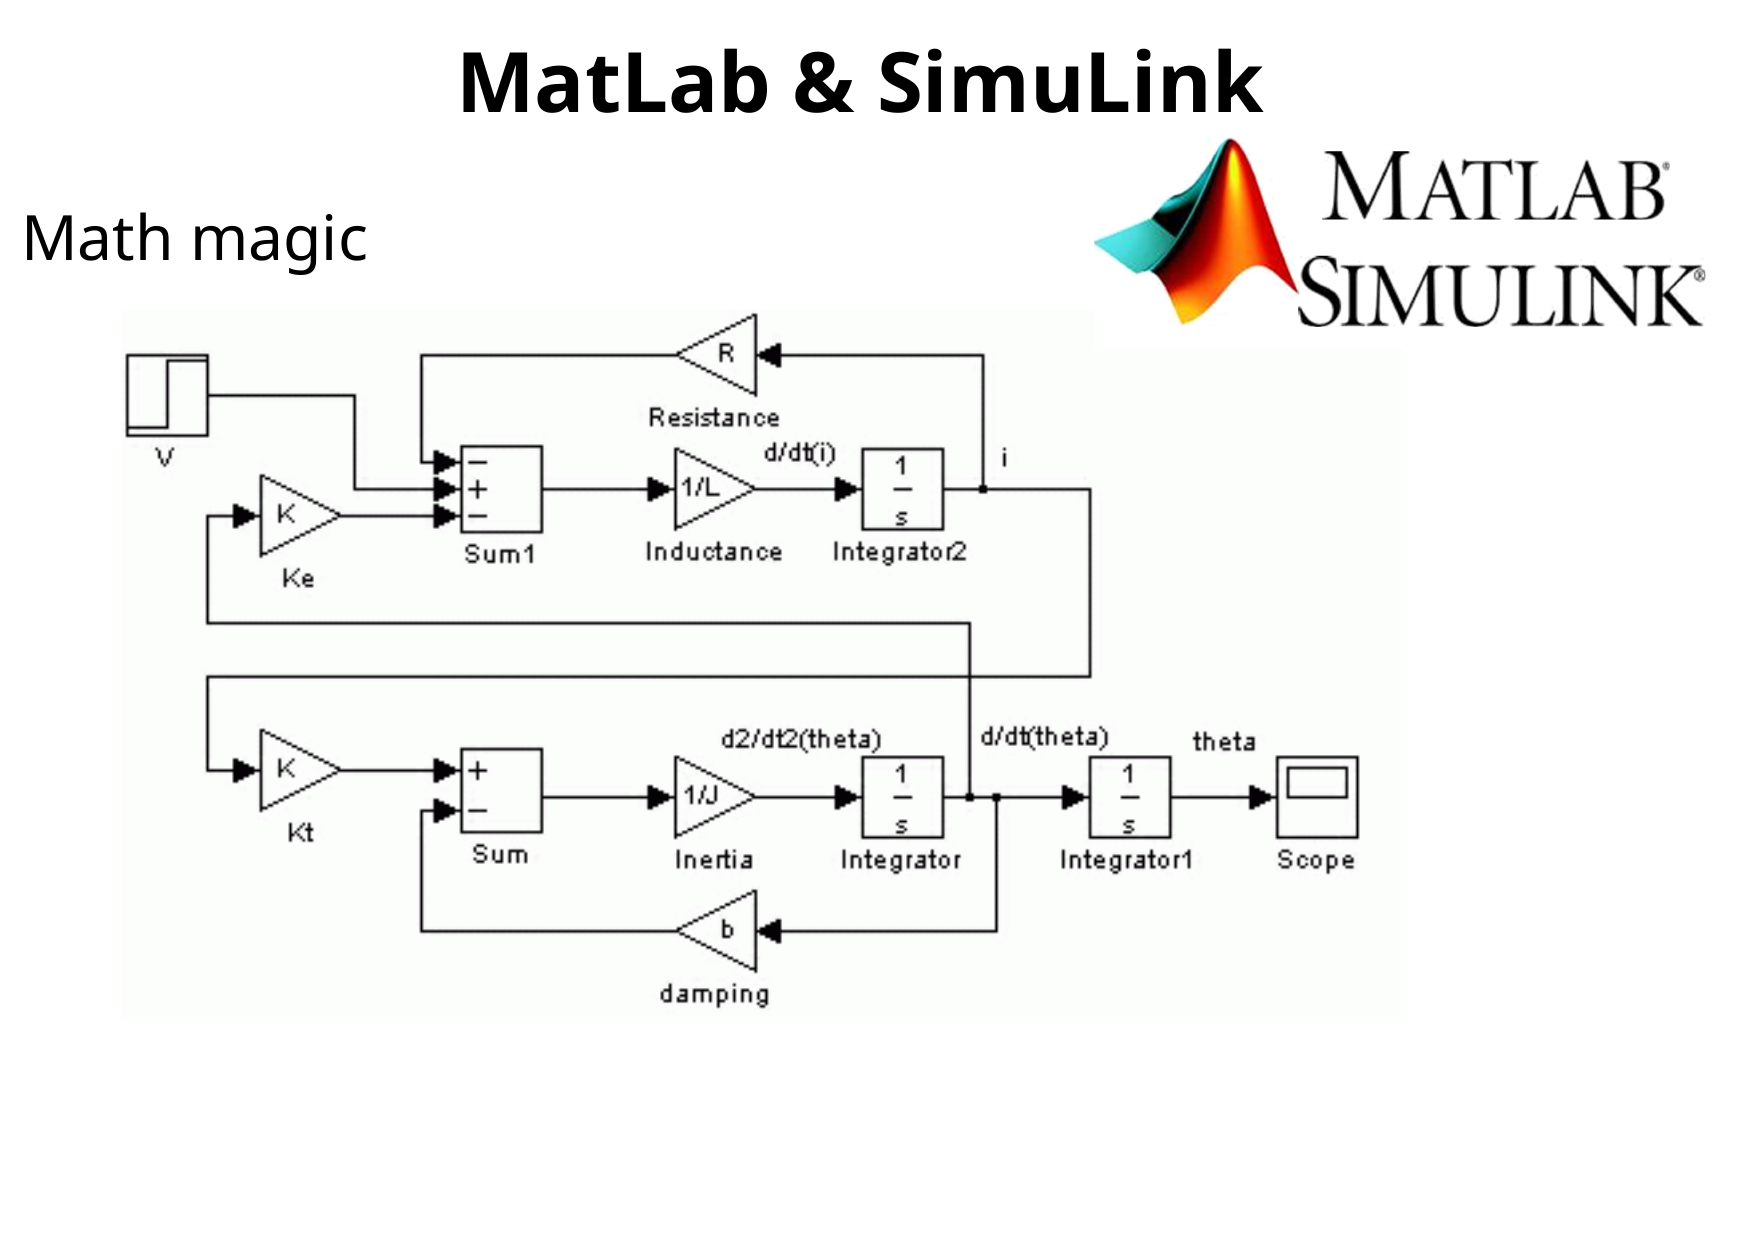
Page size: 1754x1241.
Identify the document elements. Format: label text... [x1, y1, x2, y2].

picture [120, 117, 1715, 1020]
text Math magic [21, 194, 1093, 279]
text MatLab & SimuLink [21, 23, 1699, 137]
